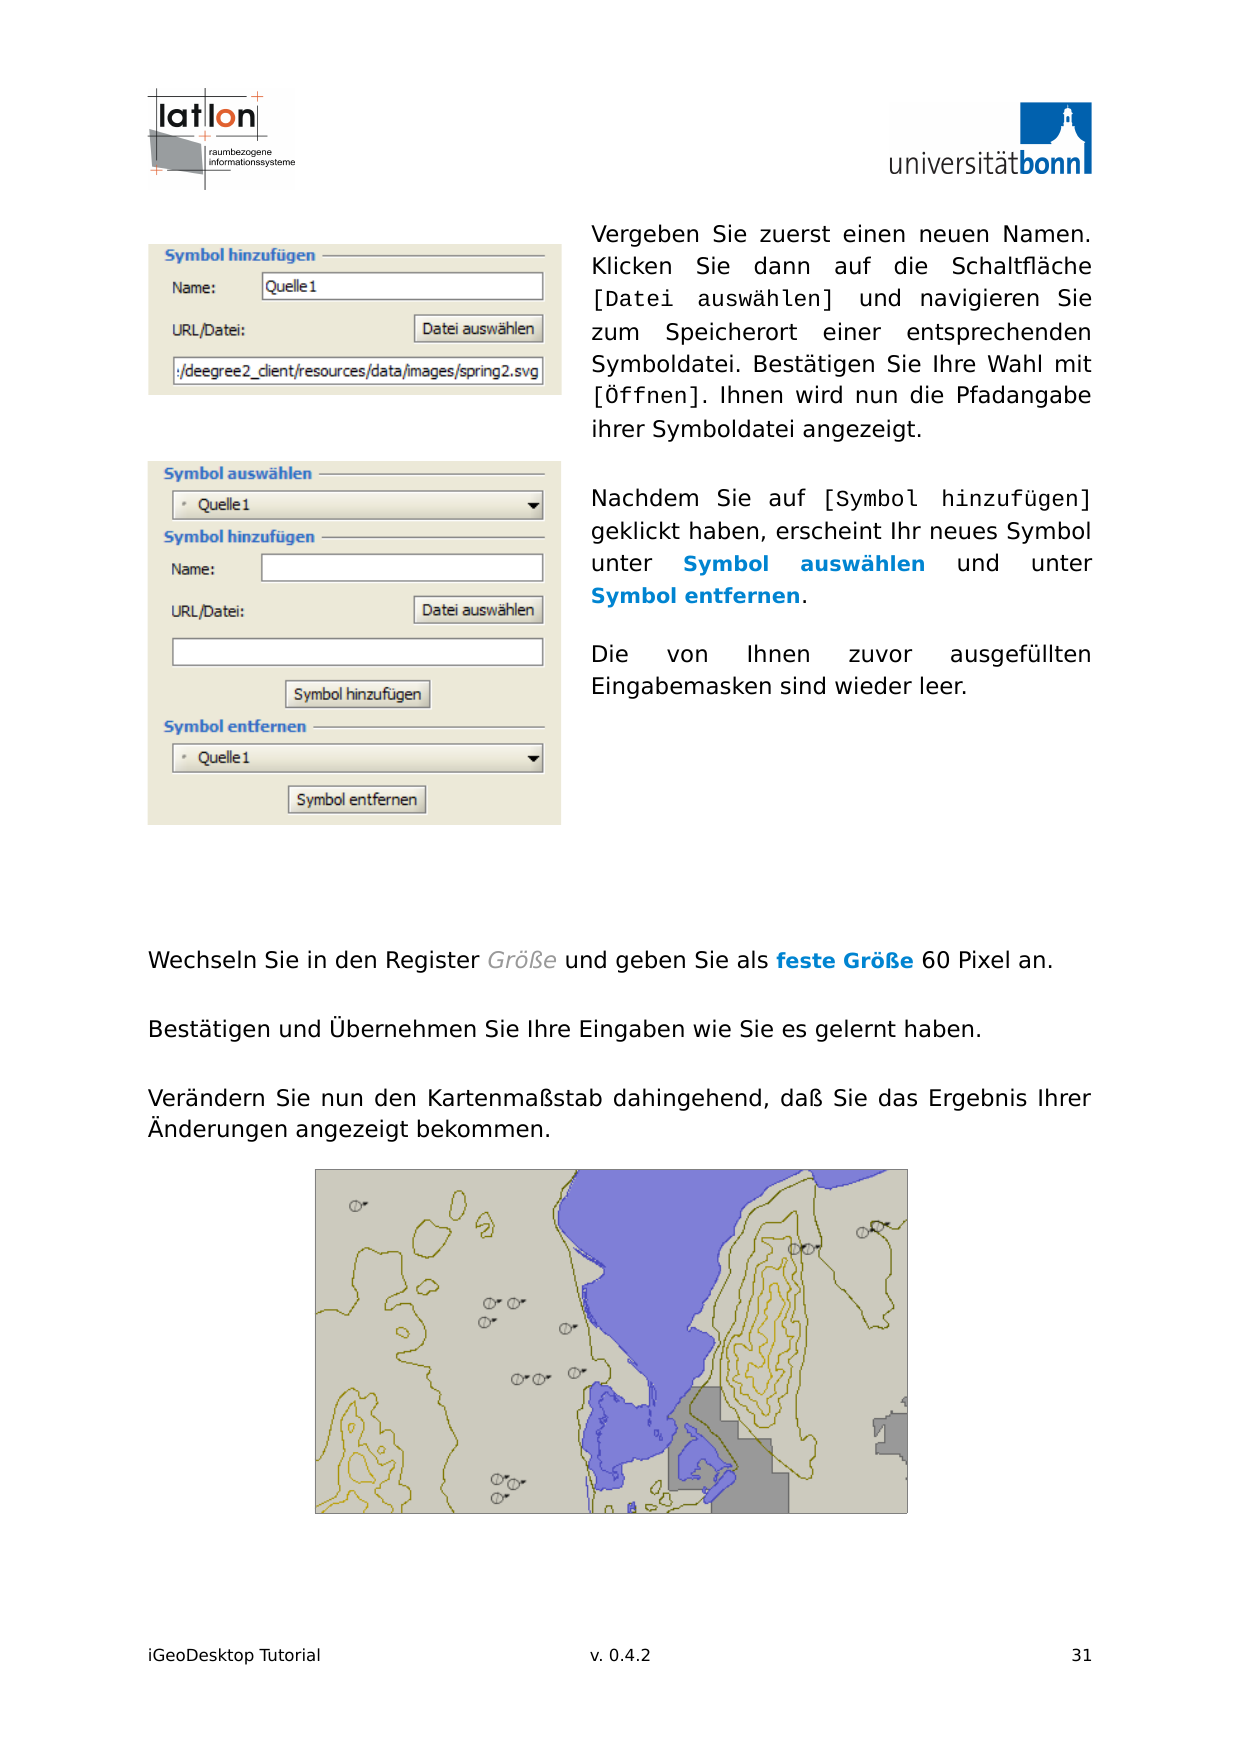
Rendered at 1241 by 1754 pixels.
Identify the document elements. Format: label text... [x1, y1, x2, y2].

picture [148, 244, 562, 395]
text Vergeben Sie zuerst einen neuen Namen. Klicken Sie dann auf die Schaltfläche [Datei auswählen] und navigieren Sie zum Speicherort einer entsprechenden Symboldatei. Bestätigen Sie Ihre Wahl mit [Öffnen]. Ihnen wird nun die Pfadangabe ihrer Symboldatei angezeigt. [148, 221, 1092, 443]
text Verändern Sie nun den Kartenmaßstab dahingehend, daß Sie das Ergebnis Ihrer Änderungen angezeigt bekommen. [148, 1085, 1092, 1143]
picture [147, 88, 295, 190]
picture [316, 1170, 907, 1513]
text Bestätigen und Übernehmen Sie Ihre Eingaben wie Sie es gelernt haben. [148, 1016, 1092, 1043]
text Nachdem Sie auf [Symbol hinzufügen] geklickt haben, erscheint Ihr neues Symbol unter Symbol auswählen und unter Symbol entfernen. Die von Ihnen zuvor ausgefüllten Eingabemasken sind wieder leer. [562, 485, 1092, 699]
picture [889, 102, 1093, 174]
picture [147, 461, 562, 825]
text Wechseln Sie in den Register Größe und geben Sie als feste Größe 60 Pixel an. [148, 947, 1092, 974]
